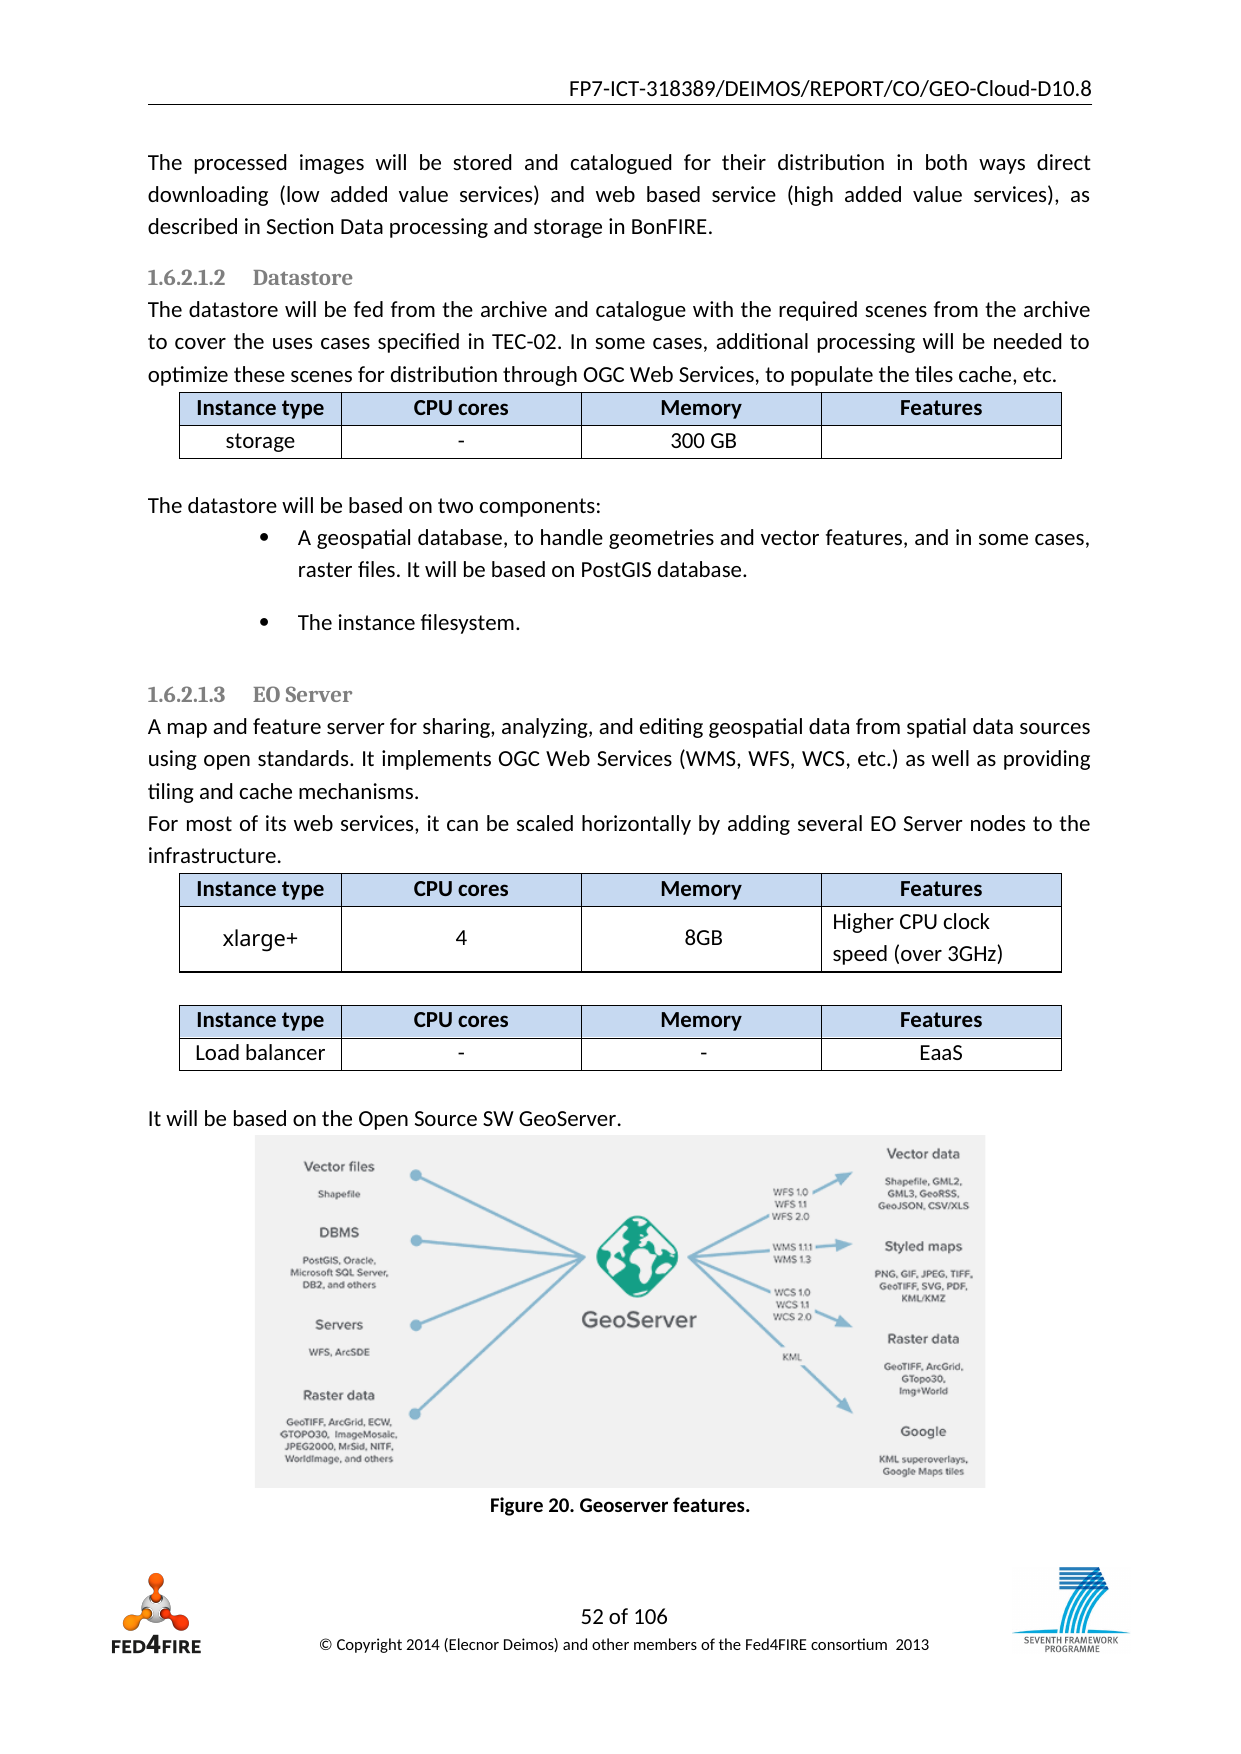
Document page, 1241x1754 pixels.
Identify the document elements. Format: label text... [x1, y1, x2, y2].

table_cell 300 GB [582, 426, 821, 458]
text A map and feature server for sharing, analyzing, and editing geospatial data from spatial data sources using open standards. It implements OGC Web Services (WMS, WFS, WCS, etc.) as well as providing tiling and cache mechanisms. [148, 712, 1092, 805]
table_header Memory [582, 393, 821, 425]
table_cell 8GB [582, 907, 821, 971]
table_cell [822, 426, 1061, 458]
subtitle Datastore [148, 265, 1092, 291]
table_header Features [822, 393, 1061, 425]
table_header Instance type [180, 1006, 341, 1037]
text The datastore will be based on two components: [148, 491, 1092, 519]
table_header Features [822, 1006, 1061, 1037]
table_cell Higher CPU clock speed (over 3GHz) [822, 907, 1061, 971]
table_cell 4 [342, 907, 581, 971]
text Figure 20. Geoserver features. [148, 1492, 1092, 1517]
table_header Features [822, 874, 1061, 906]
subtitle EO Server [148, 682, 1092, 708]
list The instance filesystem. [260, 608, 1092, 636]
table_header CPU cores [342, 1006, 581, 1037]
text It will be based on the Open Source SW GeoServer. [148, 1104, 1092, 1132]
table_header Memory [582, 874, 821, 906]
table_cell EaaS [822, 1039, 1061, 1070]
table_cell storage [180, 426, 341, 458]
text The processed images will be stored and catalogued for their distribution in both ways direct downloading (low added value services) and web based service (high added value services), as described in Section 5. [148, 148, 1092, 240]
table_cell Load balancer [180, 1039, 341, 1070]
table_header Memory [582, 1006, 821, 1037]
table_header Instance type [180, 874, 341, 906]
table_cell - [582, 1039, 821, 1070]
table_header CPU cores [342, 393, 581, 425]
table_header CPU cores [342, 874, 581, 906]
text The datastore will be fed from the archive and catalogue with the required scenes from the archive to cover the uses cases specified in TEC-02. In some cases, additional processing will be needed to optimize these scenes for distribution through OGC Web Services, to populate the tiles cache, etc. [148, 295, 1092, 388]
table_cell xlarge+ [180, 907, 341, 971]
list A geospatial database, to handle geometries and vector features, and in some cases, raster files. It will be based on PostGIS database. [260, 523, 1092, 583]
table_cell - [342, 1039, 581, 1070]
table_cell - [342, 426, 581, 458]
table_header Instance type [180, 393, 341, 425]
text For most of its web services, it can be scaled horizontally by adding several EO Server nodes to the infrastructure. [148, 809, 1092, 869]
